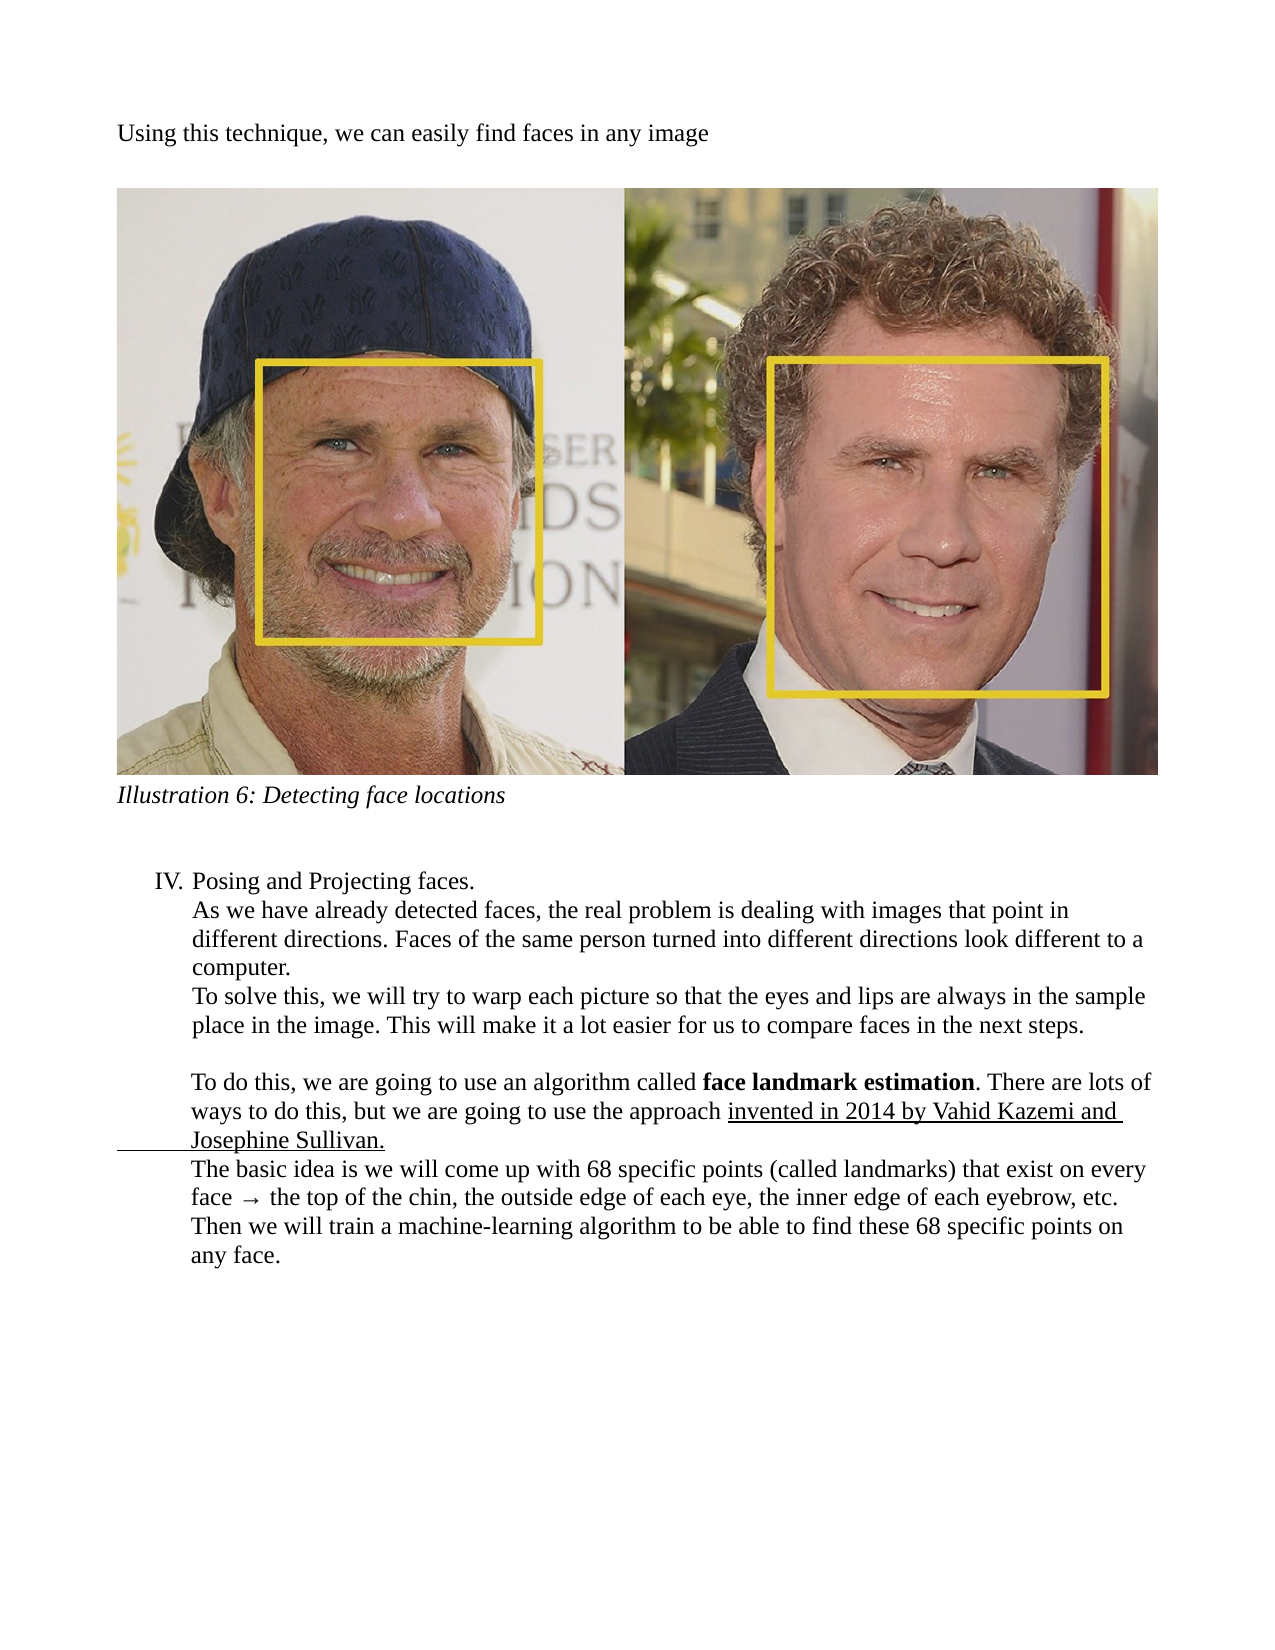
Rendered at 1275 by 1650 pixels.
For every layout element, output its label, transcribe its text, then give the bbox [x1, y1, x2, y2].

text Illustration 6: Detecting face locations [117, 775, 1158, 809]
text Using this technique, we can easily find faces in any image [117, 118, 1158, 147]
text To do this, we are going to use an algorithm called face landmark estimation. There are lots of ways to do this, but we are going to use the approach invented in 2014 by Vahid Kazemi and Josephine Sullivan. [117, 1067, 1158, 1154]
picture [116, 188, 1158, 775]
list Posing and Projecting faces. [154, 866, 1158, 895]
list To solve this, we will try to warp each picture so that the eyes and lips are always in the sample place in the image. This will make it a lot easier for us to compare faces in the next steps. [154, 981, 1158, 1039]
list As we have already detected faces, the real problem is dealing with images that point in different directions. Faces of the same person turned into different directions look different to a computer. [154, 895, 1158, 981]
text The basic idea is we will come up with 68 specific points (called landmarks) that exist on every face → the top of the chin, the outside edge of each eye, the inner edge of each eyebrow, etc. Then we will train a machine-learning algorithm to be able to find these 68 specific points on any face. [117, 1154, 1158, 1269]
